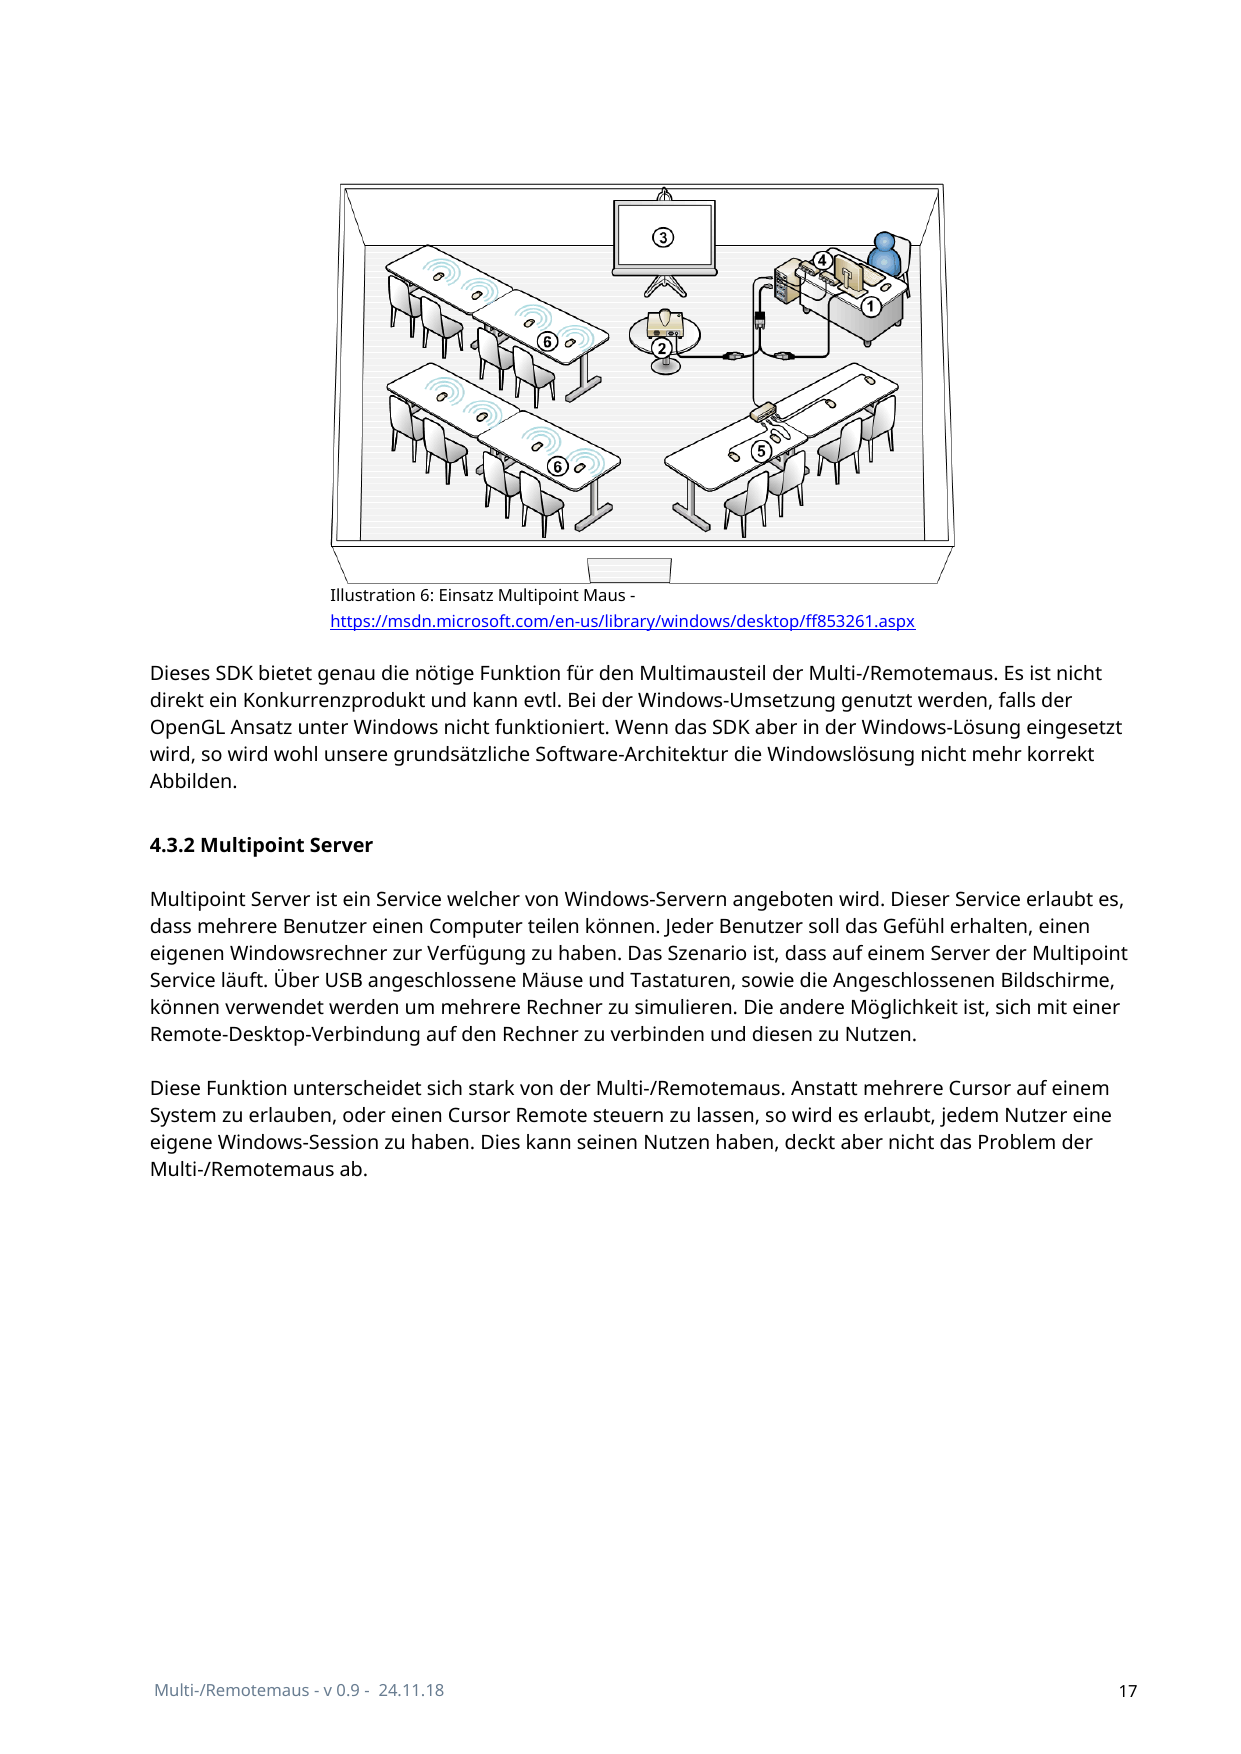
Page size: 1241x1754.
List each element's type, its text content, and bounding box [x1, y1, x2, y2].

text Illustration 6: Einsatz Multipoint Maus - https://msdn.microsoft.com/en-us/library/windows/desktop/ff853261.aspx [330, 584, 955, 632]
picture [330, 183, 955, 584]
subtitle Multipoint Server [149, 832, 1136, 858]
text Dieses SDK bietet genau die nötige Funktion für den Multimausteil der Multi-/Remotemaus. Es ist nicht direkt ein Konkurrenzprodukt und kann evtl. Bei der Windows-Umsetzung genutzt werden, falls der OpenGL Ansatz unter Windows nicht funktioniert. Wenn das SDK aber in der Windows-Lösung eingesetzt wird, so wird wohl unsere grundsätzliche Software-Architektur die Windowslösung nicht mehr korrekt Abbilden. [149, 659, 1136, 794]
text Multipoint Server ist ein Service welcher von Windows-Servern angeboten wird. Dieser Service erlaubt es, dass mehrere Benutzer einen Computer teilen können. Jeder Benutzer soll das Gefühl erhalten, einen eigenen Windowsrechner zur Verfügung zu haben. Das Szenario ist, dass auf einem Server der Multipoint Service läuft. Über USB angeschlossene Mäuse und Tastaturen, sowie die Angeschlossenen Bildschirme, können verwendet werden um mehrere Rechner zu simulieren. Die andere Möglichkeit ist, sich mit einer Remote-Desktop-Verbindung auf den Rechner zu verbinden und diesen zu Nutzen. [149, 886, 1136, 1047]
text Diese Funktion unterscheidet sich stark von der Multi-/Remotemaus. Anstatt mehrere Cursor auf einem System zu erlauben, oder einen Cursor Remote steuern zu lassen, so wird es erlaubt, jedem Nutzer eine eigene Windows-Session zu haben. Dies kann seinen Nutzen haben, deckt aber nicht das Problem der Multi-/Remotemaus ab. [149, 1074, 1136, 1182]
